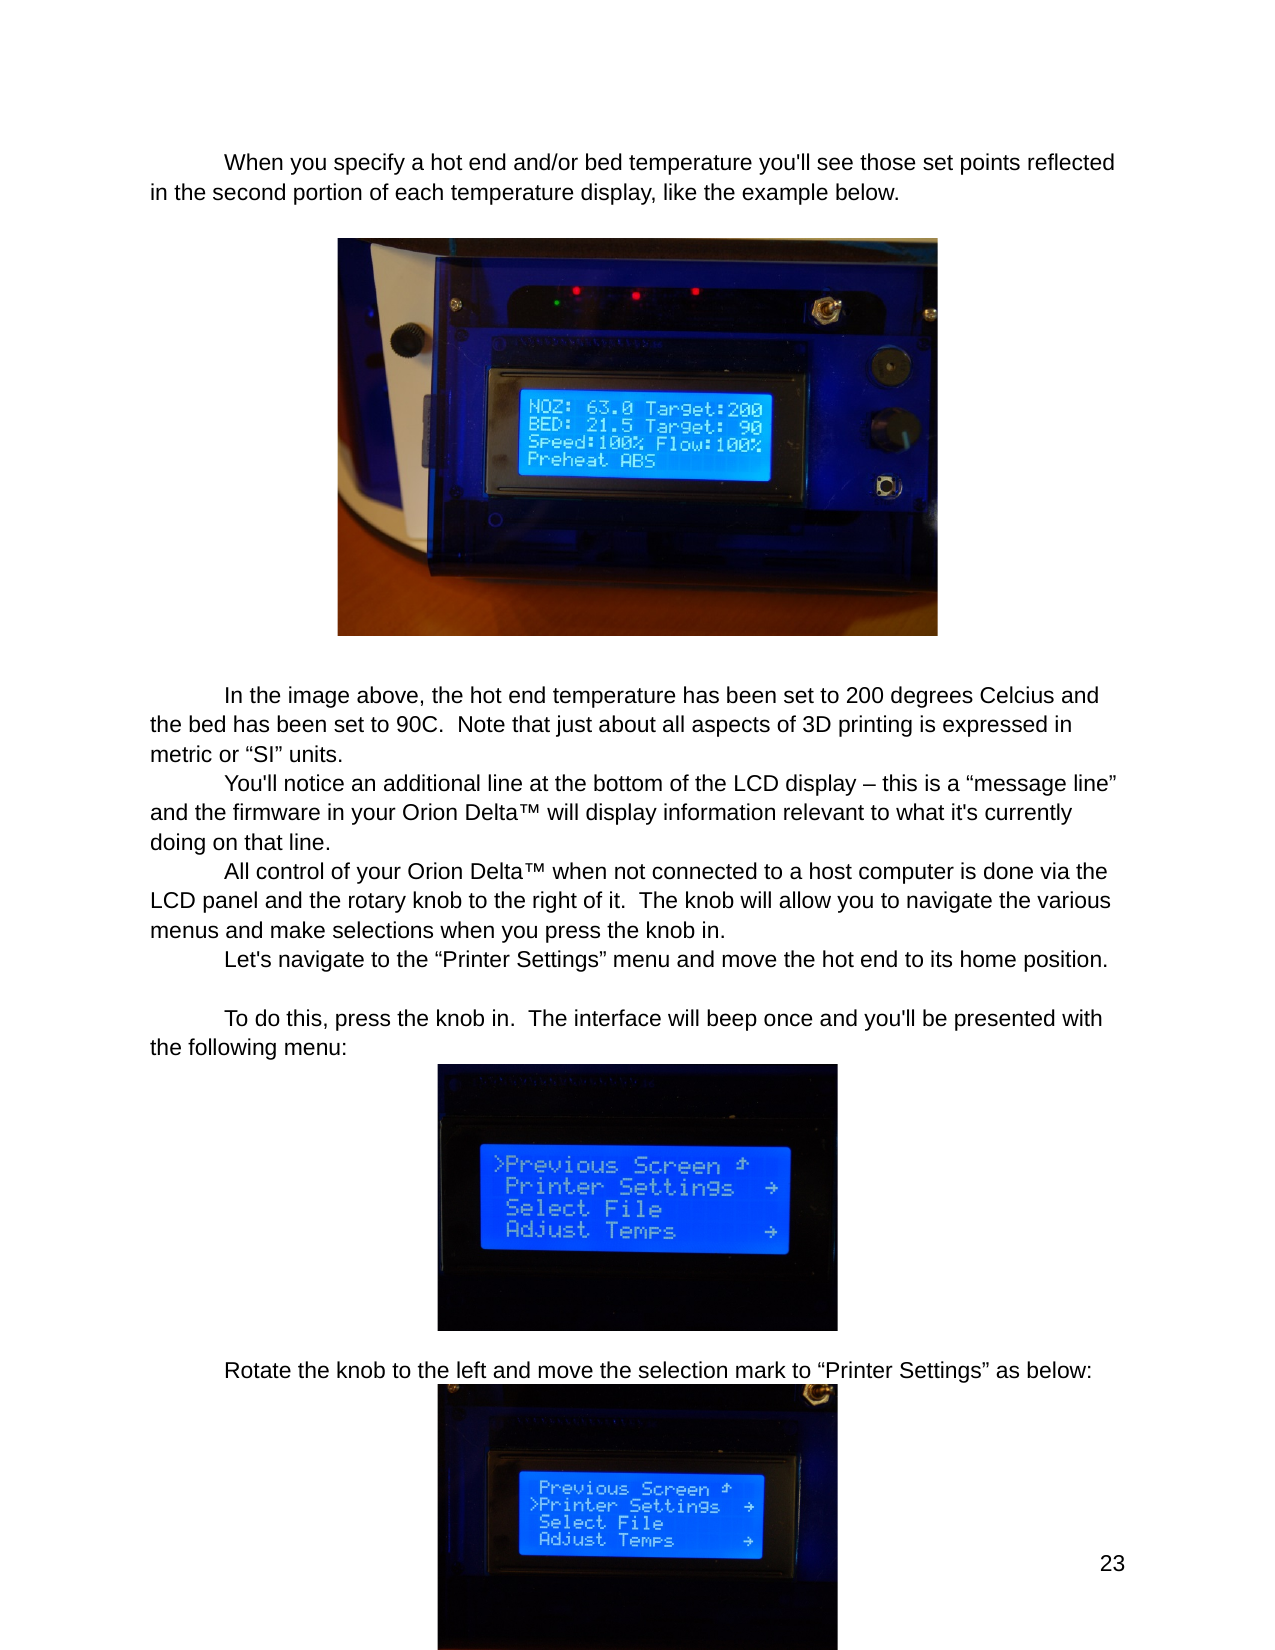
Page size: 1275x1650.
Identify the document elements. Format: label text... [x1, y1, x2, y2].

text Rotate the knob to the left and move the selection mark to “Printer Settings” as below: [150, 1358, 1125, 1384]
text When you specify a hot end and/or bed temperature you'll see those set points reflected in the second portion of each temperature display, like the example below. [150, 150, 1125, 205]
text In the image above, the hot end temperature has been set to 200 degrees Celcius and the bed has been set to 90C. Note that just about all aspects of 3D printing is expressed in metric or “SI” units. [150, 682, 1125, 767]
text All control of your Orion Delta™ when not connected to a host computer is done via the LCD panel and the rotary knob to the right of it. The knob will allow you to navigate the various menus and make selections when you press the knob in. [150, 859, 1125, 943]
picture [437, 1384, 838, 1650]
picture [437, 1064, 838, 1331]
text You'll notice an additional line at the bottom of the LCD display – this is a “message line” and the firmware in your Orion Delta™ will display information relevant to what it's currently doing on that line. [150, 771, 1125, 855]
picture [337, 238, 938, 636]
text Let's navigate to the “Printer Settings” menu and move the hot end to its home position. [150, 947, 1125, 972]
text To do this, press the knob in. The interface will beep once and you'll be presented with the following menu: [150, 1006, 1125, 1061]
